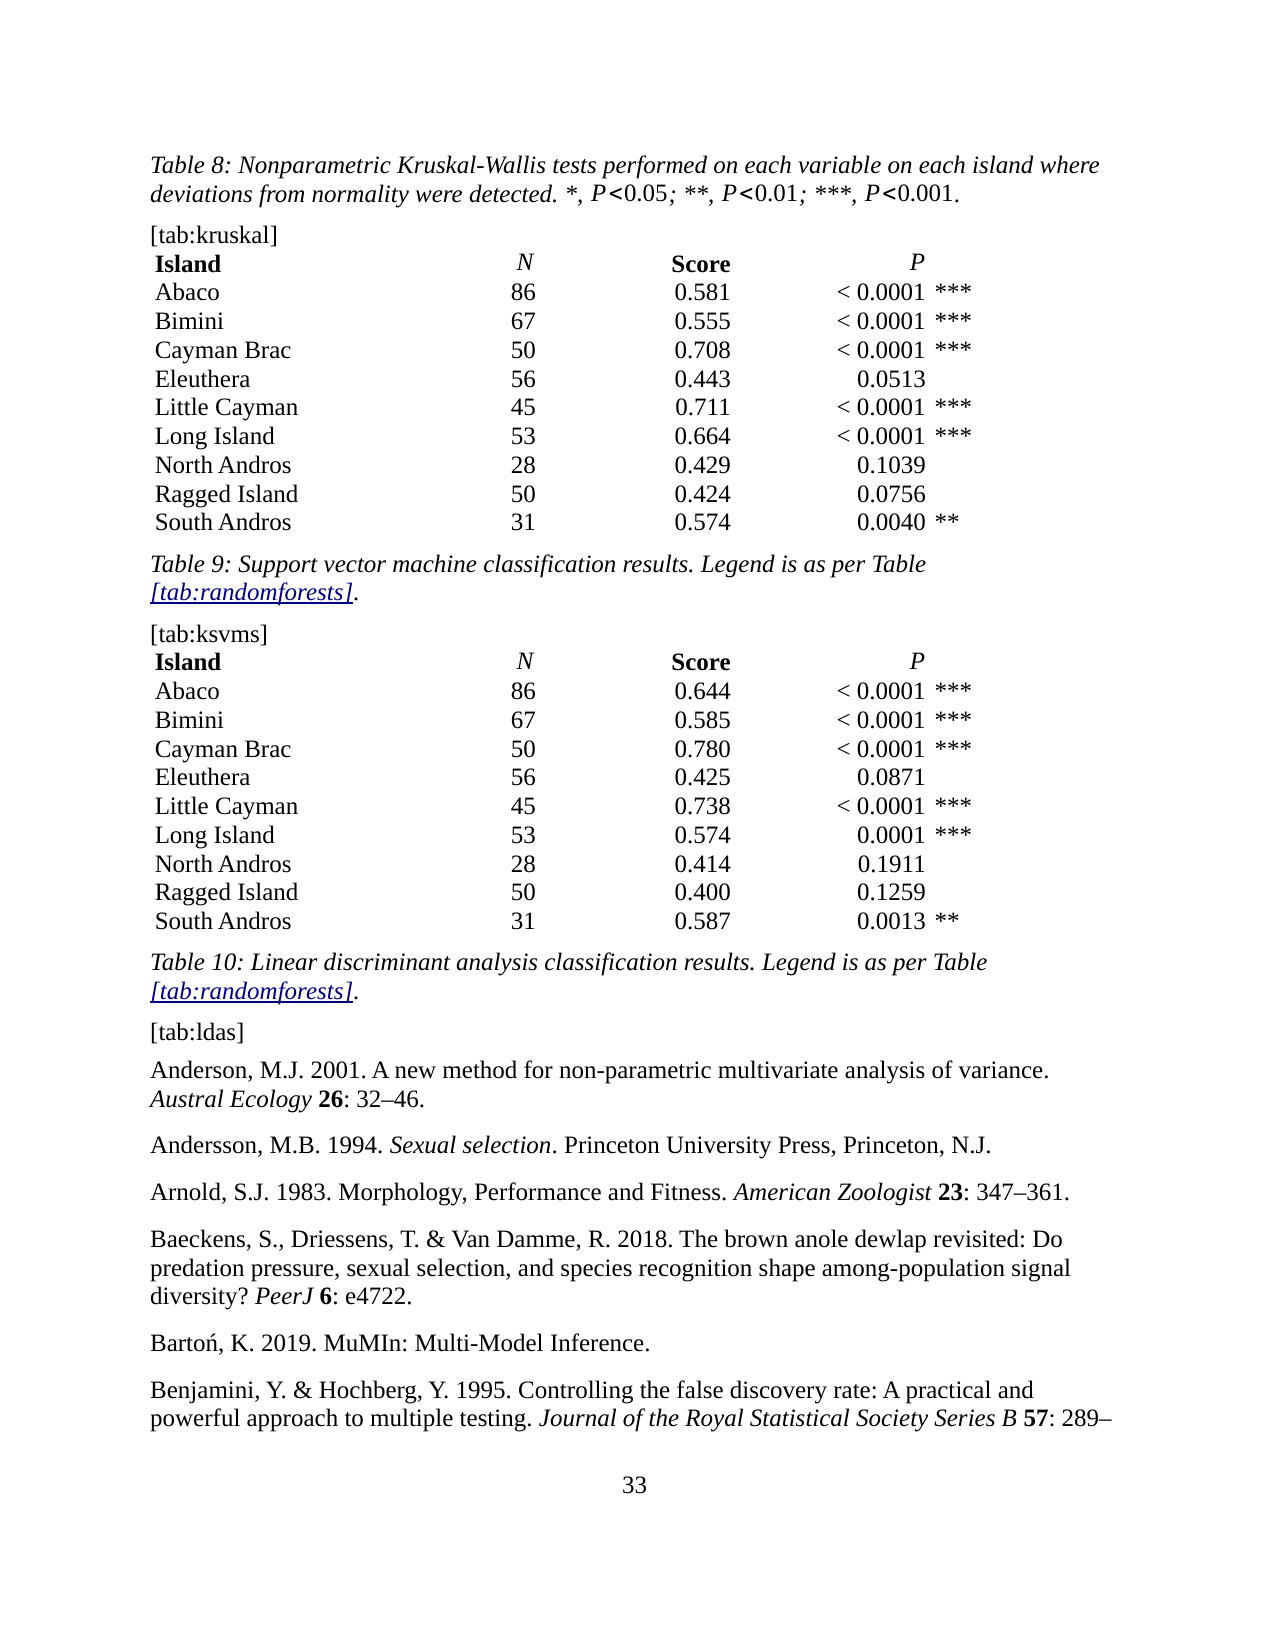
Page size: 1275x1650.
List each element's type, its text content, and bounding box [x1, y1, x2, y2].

table_header [735, 648, 930, 676]
table_cell 0.644 [540, 676, 735, 705]
table_cell 0.1911 [735, 849, 930, 877]
table_cell Abaco [150, 676, 345, 705]
table_cell < 0.0001 [735, 306, 930, 335]
table_cell Long Island [150, 421, 345, 450]
table_cell Abaco [150, 278, 345, 306]
table_cell 0.400 [540, 878, 735, 906]
table_header [345, 648, 540, 676]
table_cell *** [930, 820, 1125, 849]
table_cell 0.443 [540, 364, 735, 392]
table_cell < 0.0001 [735, 278, 930, 306]
table_header [735, 249, 930, 277]
table_cell 0.0040 [735, 508, 930, 536]
text Table 9: Support vector machine classification results. Legend is as per Table [tab:randomforests]. [150, 549, 1125, 606]
table_cell [930, 364, 1125, 392]
table_cell 0.738 [540, 791, 735, 820]
table_cell 86 [345, 676, 540, 705]
table_cell 31 [345, 508, 540, 536]
table_cell Little Cayman [150, 393, 345, 421]
table_cell < 0.0001 [735, 734, 930, 762]
table_cell 31 [345, 906, 540, 935]
text Benjamini, Y. & Hochberg, Y. 1995. Controlling the false discovery rate: A practical and powerful approach to multiple testing. Journal of the Royal Statistical Society Series B 57: 289– [150, 1375, 1125, 1432]
table_cell *** [930, 705, 1125, 734]
table_cell *** [930, 393, 1125, 421]
text Baeckens, S., Driessens, T. & Van Damme, R. 2018. The brown anole dewlap revisited: Do predation pressure, sexual selection, and species recognition shape among-population signal diversity? PeerJ 6: e4722. [150, 1224, 1125, 1310]
table_header Island [150, 249, 345, 277]
table_cell *** [930, 734, 1125, 762]
table_cell *** [930, 306, 1125, 335]
table_cell South Andros [150, 906, 345, 935]
table_header Island [150, 648, 345, 676]
table_cell 0.708 [540, 335, 735, 364]
table_cell *** [930, 421, 1125, 450]
table_cell 0.424 [540, 479, 735, 507]
text [tab:ksvms] [150, 619, 1125, 647]
table_cell Bimini [150, 306, 345, 335]
text Andersson, M.B. 1994. Sexual selection. Princeton University Press, Princeton, N.J. [150, 1131, 1125, 1159]
table_cell < 0.0001 [735, 791, 930, 820]
table_cell 0.581 [540, 278, 735, 306]
table_cell Long Island [150, 820, 345, 849]
table_cell 0.711 [540, 393, 735, 421]
table_cell 0.0756 [735, 479, 930, 507]
text [tab:kruskal] [150, 220, 1125, 249]
table_cell 53 [345, 820, 540, 849]
table_cell 67 [345, 705, 540, 734]
table_cell *** [930, 676, 1125, 705]
text Anderson, M.J. 2001. A new method for non-parametric multivariate analysis of variance. Austral Ecology 26: 32–46. [150, 1055, 1125, 1113]
table_cell 0.574 [540, 508, 735, 536]
table_cell 28 [345, 450, 540, 479]
table_cell 0.664 [540, 421, 735, 450]
table_cell 0.1259 [735, 878, 930, 906]
table_cell 50 [345, 734, 540, 762]
table_cell 86 [345, 278, 540, 306]
table_cell [930, 450, 1125, 479]
table_cell 0.0513 [735, 364, 930, 392]
table_cell 50 [345, 878, 540, 906]
text Table 10: Linear discriminant analysis classification results. Legend is as per Table [tab:randomforests]. [150, 947, 1125, 1005]
table_cell 56 [345, 763, 540, 791]
table_cell Eleuthera [150, 364, 345, 392]
table_cell *** [930, 791, 1125, 820]
table_cell 50 [345, 335, 540, 364]
table_cell [930, 878, 1125, 906]
table_cell 56 [345, 364, 540, 392]
table_cell 0.414 [540, 849, 735, 877]
table_cell 0.0001 [735, 820, 930, 849]
table_cell 67 [345, 306, 540, 335]
table_cell 0.780 [540, 734, 735, 762]
table_cell 0.555 [540, 306, 735, 335]
table_cell South Andros [150, 508, 345, 536]
table_cell 0.0013 [735, 906, 930, 935]
table_cell Cayman Brac [150, 734, 345, 762]
table_cell *** [930, 278, 1125, 306]
table_cell [930, 479, 1125, 507]
table_cell Eleuthera [150, 763, 345, 791]
table_cell ** [930, 508, 1125, 536]
table_cell < 0.0001 [735, 393, 930, 421]
table_header [930, 249, 1125, 277]
table_header [345, 249, 540, 277]
table_cell 0.585 [540, 705, 735, 734]
table_header Score [540, 249, 735, 277]
table_cell 0.0871 [735, 763, 930, 791]
table_cell 53 [345, 421, 540, 450]
table_cell 45 [345, 393, 540, 421]
table_cell *** [930, 335, 1125, 364]
table_cell 45 [345, 791, 540, 820]
text Table 8: Nonparametric Kruskal-Wallis tests performed on each variable on each island where deviations from normality were detected. *, ; **, ; ***, . [150, 150, 1125, 207]
table_cell Bimini [150, 705, 345, 734]
table_cell Ragged Island [150, 479, 345, 507]
table_cell < 0.0001 [735, 421, 930, 450]
text Arnold, S.J. 1983. Morphology, Performance and Fitness. American Zoologist 23: 347–361. [150, 1177, 1125, 1206]
table_cell North Andros [150, 450, 345, 479]
table_cell < 0.0001 [735, 705, 930, 734]
table_cell Little Cayman [150, 791, 345, 820]
table_cell 28 [345, 849, 540, 877]
table_cell Cayman Brac [150, 335, 345, 364]
table_cell < 0.0001 [735, 676, 930, 705]
table_cell 0.587 [540, 906, 735, 935]
table_cell [930, 763, 1125, 791]
table_cell ** [930, 906, 1125, 935]
table_cell 0.429 [540, 450, 735, 479]
table_cell 0.574 [540, 820, 735, 849]
table_cell 50 [345, 479, 540, 507]
table_cell North Andros [150, 849, 345, 877]
text Bartoń, K. 2019. MuMIn: Multi-Model Inference. [150, 1328, 1125, 1357]
table_cell [930, 849, 1125, 877]
text [tab:ldas] [150, 1017, 1125, 1046]
table_cell < 0.0001 [735, 335, 930, 364]
table_cell 0.425 [540, 763, 735, 791]
table_cell 0.1039 [735, 450, 930, 479]
table_cell Ragged Island [150, 878, 345, 906]
table_header [930, 648, 1125, 676]
table_header Score [540, 648, 735, 676]
